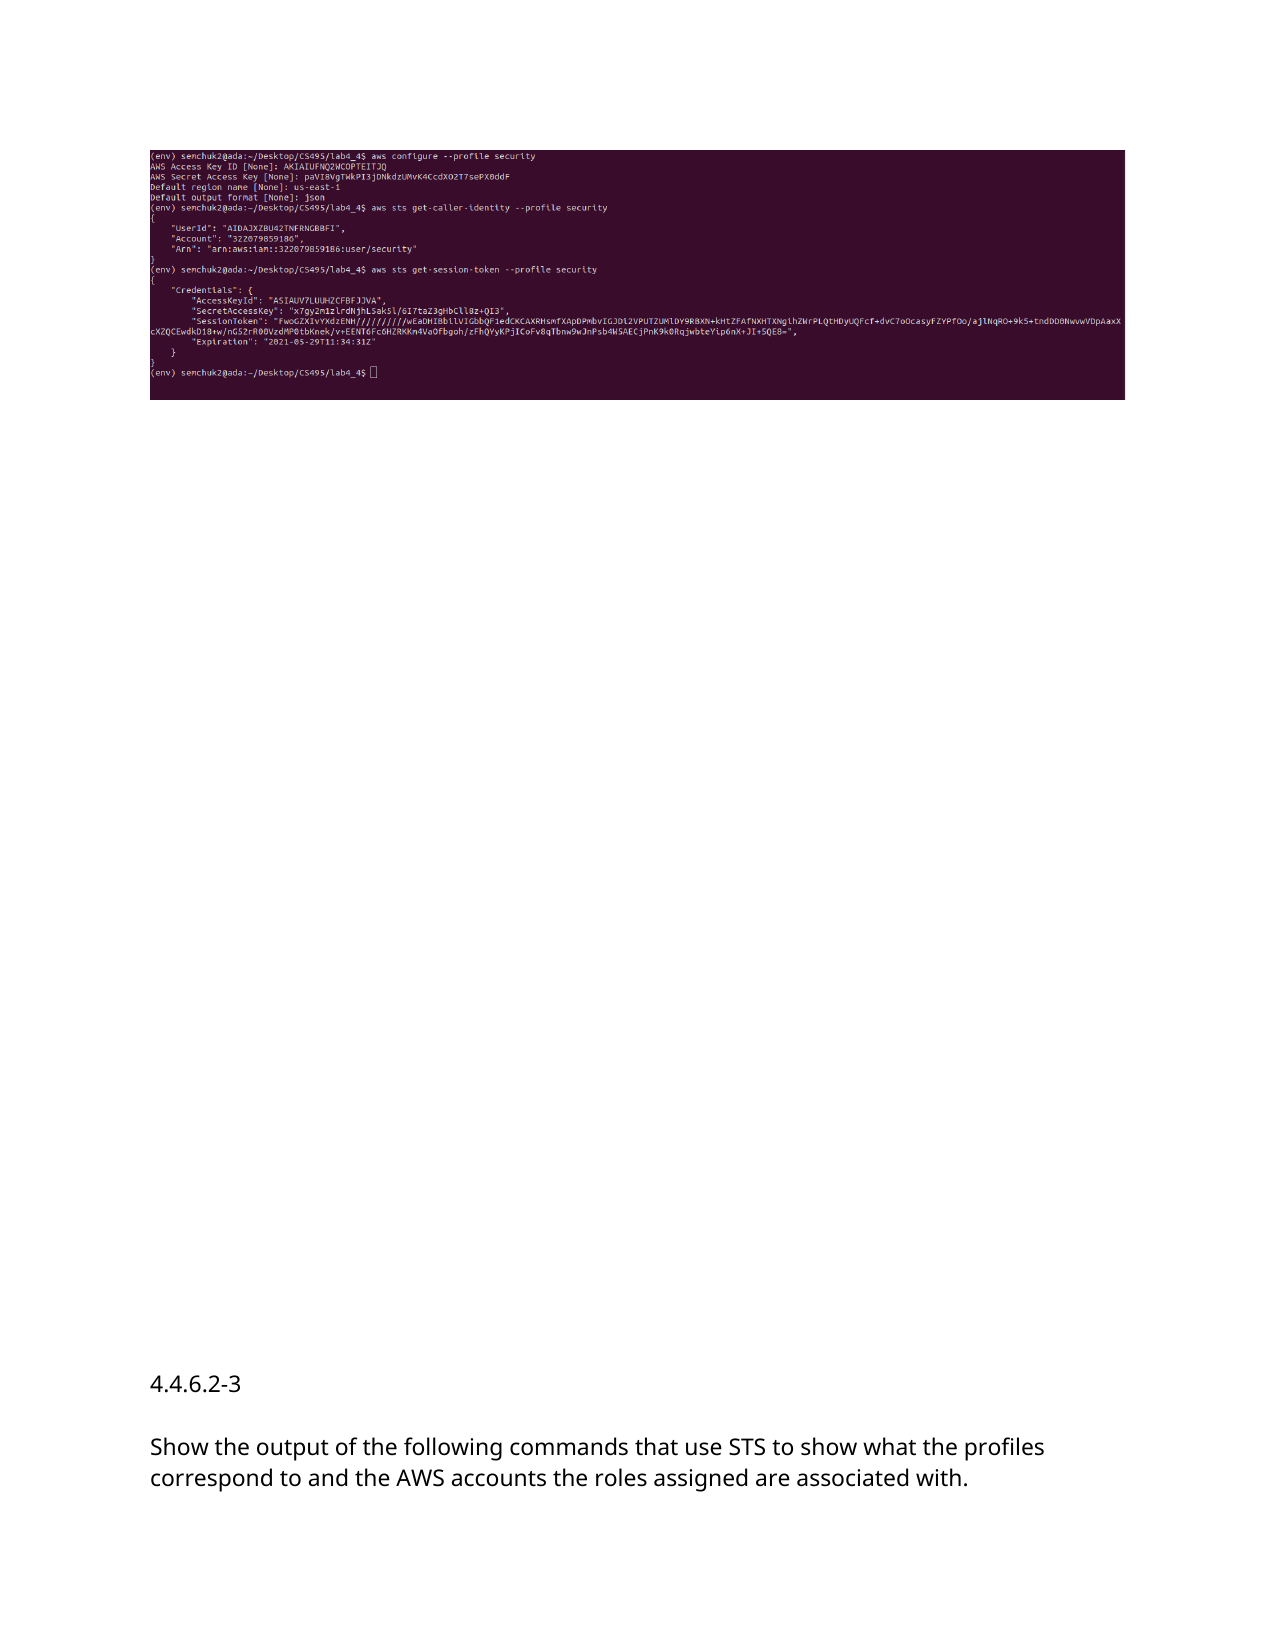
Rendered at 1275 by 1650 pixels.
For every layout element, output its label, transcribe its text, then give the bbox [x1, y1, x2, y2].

text Show the output of the following commands that use STS to show what the profiles correspond to and the AWS accounts the roles assigned are associated with. [150, 1431, 1125, 1493]
picture [150, 150, 1125, 400]
text 4.4.6.2-3 [150, 1368, 1125, 1400]
